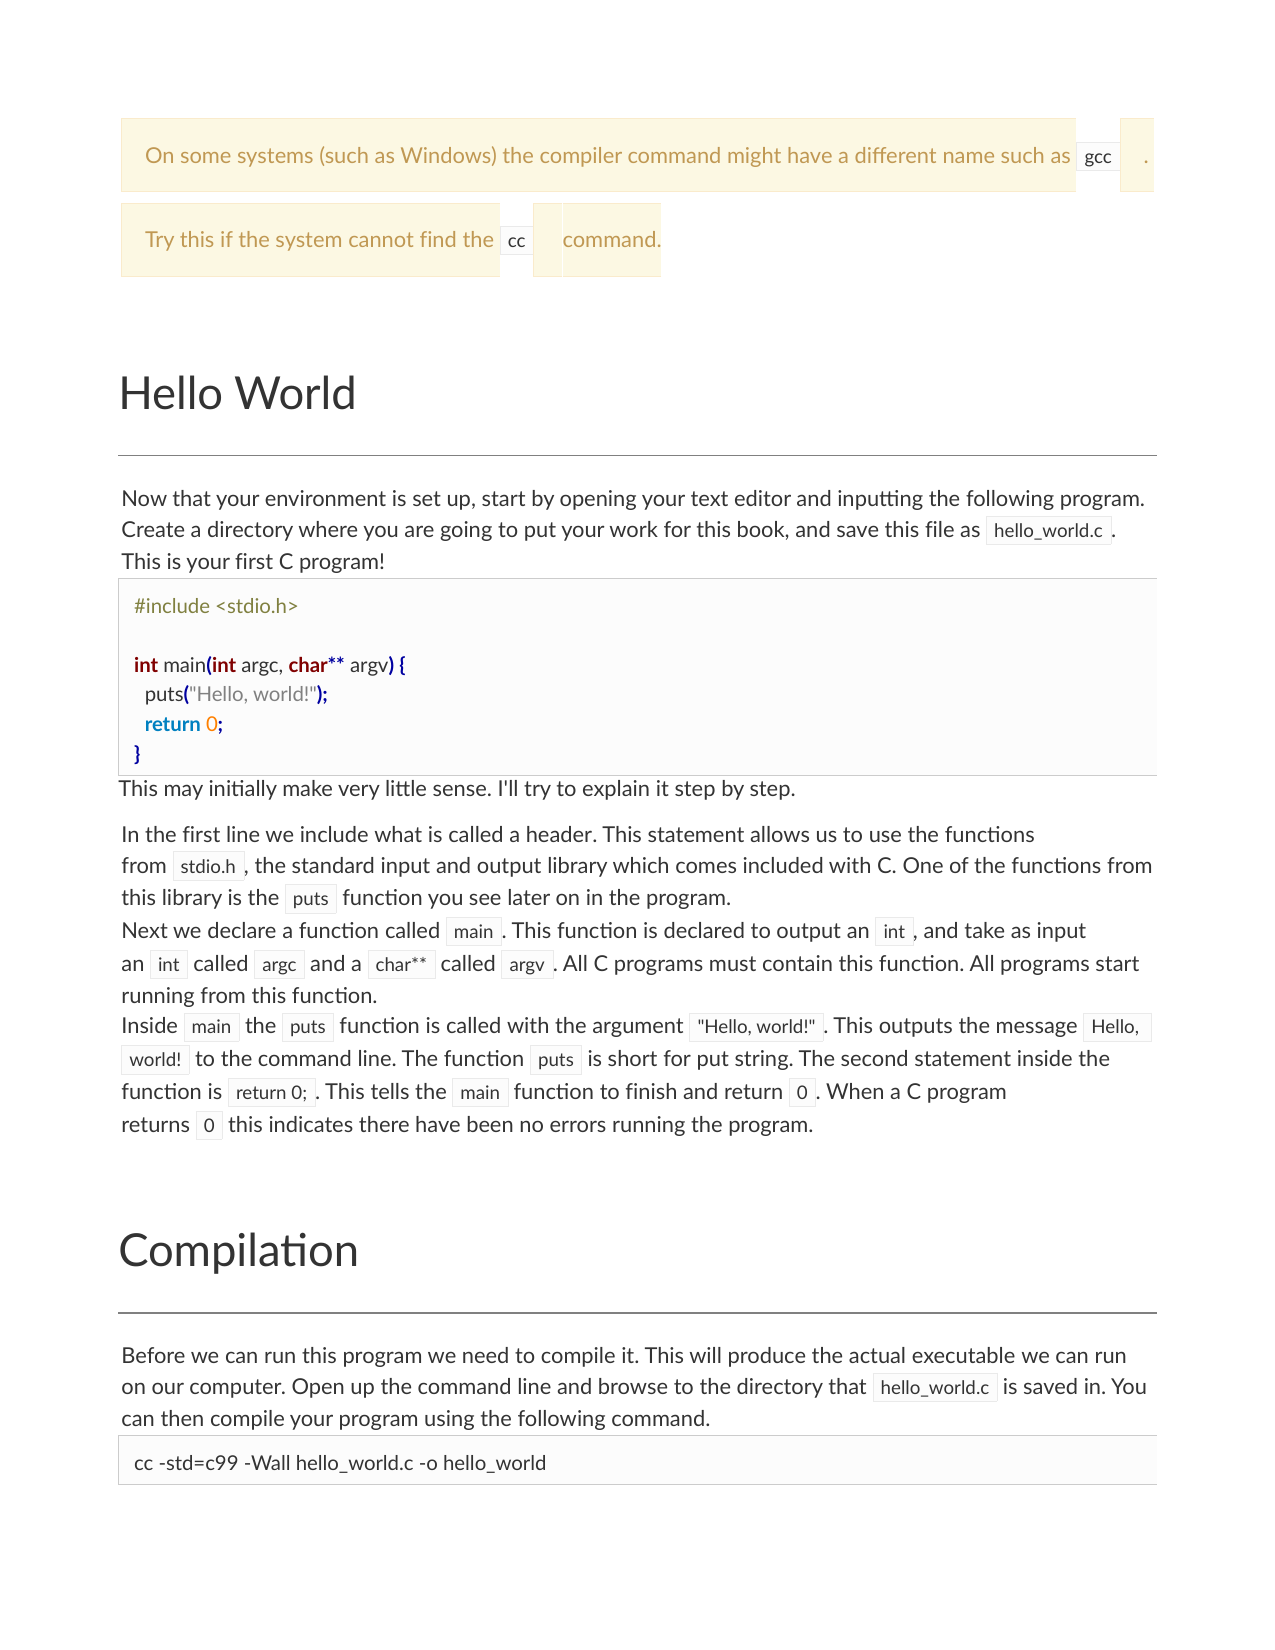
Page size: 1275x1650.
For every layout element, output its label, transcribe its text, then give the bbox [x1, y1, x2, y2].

text Inside main the puts function is called with the argument "Hello, world!". This outputs the message Hello, world! to the command line. The function puts is short for put string. The second statement inside the function is return 0;. This tells the main function to finish and return 0. When a C program returns 0 this indicates there have been no errors running the program. [121, 1012, 1154, 1139]
text } [119, 727, 1157, 775]
text This may initially make very little sense. I'll try to explain it step by step. [118, 776, 1157, 801]
text On some systems (such as Windows) the compiler command might have a different name such as gcc. Try this if the system cannot find the cc command. [121, 118, 1154, 276]
text int main(int argc, char** argv) { [119, 637, 1157, 667]
subtitle Hello World [118, 365, 1157, 419]
text Next we declare a function called main. This function is declared to output an int, and take as input an int called argc and a char** called argv. All C programs must contain this function. All programs start running from this function. [121, 917, 1154, 1008]
text #include <stdio.h> [119, 579, 1157, 608]
text In the first line we include what is called a header. This statement allows us to use the functions from stdio.h, the standard input and output library which comes included with C. One of the functions from this library is the puts function you see later on in the program. [121, 821, 1154, 913]
text Now that your environment is set up, start by opening your text editor and inputting the following program. Create a directory where you are going to put your work for this book, and save this file as hello_world.c. This is your first C program! [121, 485, 1154, 574]
subtitle Compilation [118, 1222, 1157, 1276]
text cc -std=c99 -Wall hello_world.c -o hello_world [119, 1436, 1157, 1484]
text puts("Hello, world!"); [119, 667, 1157, 697]
text return 0; [119, 697, 1157, 727]
text Before we can run this program we need to compile it. This will produce the actual executable we can run on our computer. Open up the command line and browse to the directory that hello_world.c is saved in. You can then compile your program using the following command. [121, 1342, 1154, 1431]
